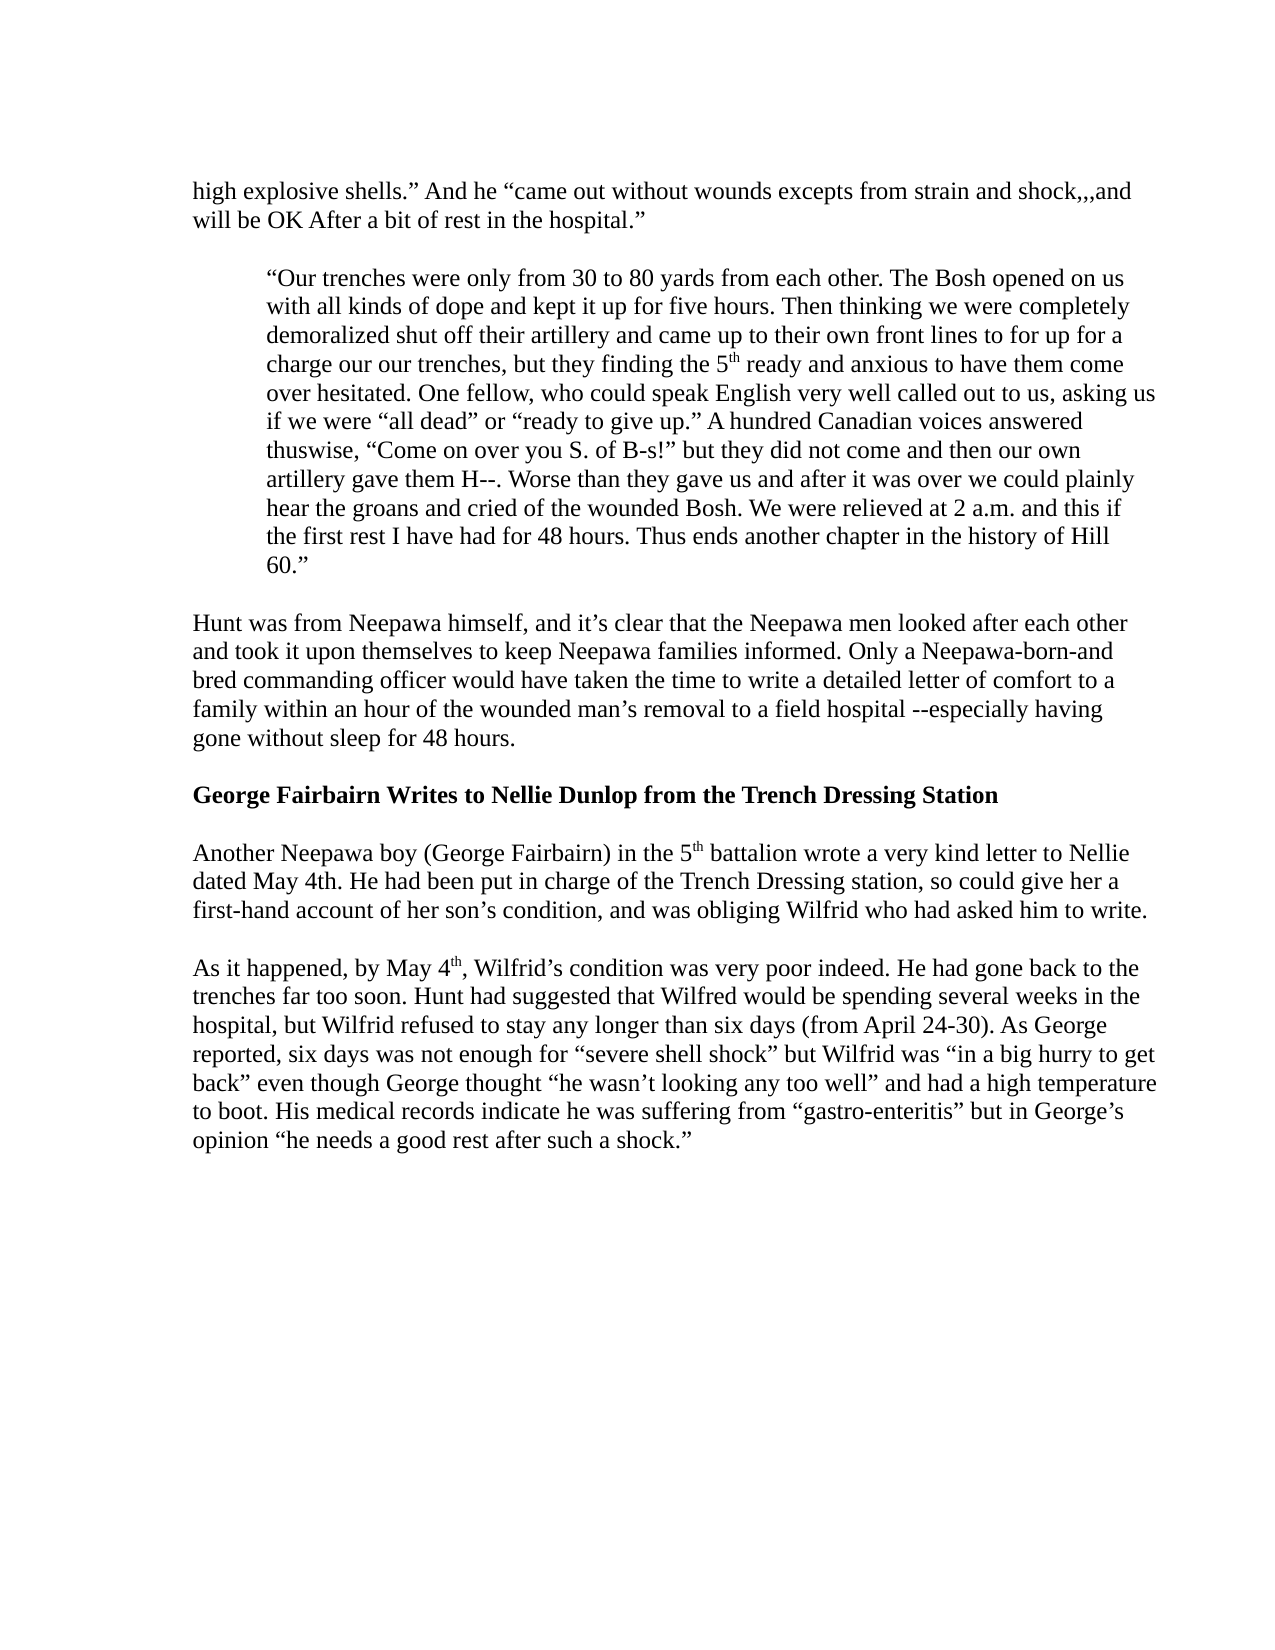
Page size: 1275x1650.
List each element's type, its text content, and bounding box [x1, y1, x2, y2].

text George Fairbairn Writes to Nellie Dunlop from the Trench Dressing Station [192, 780, 1158, 809]
text Hunt was from Neepawa himself, and it’s clear that the Neepawa men looked after each other and took it upon themselves to keep Neepawa families informed. Only a Neepawa-born-and bred commanding officer would have taken the time to write a detailed letter of comfort to a family within an hour of the wounded man’s removal to a field hospital --especially having gone without sleep for 48 hours. [192, 608, 1158, 751]
text Another Neepawa boy (George Fairbairn) in the 5th battalion wrote a very kind letter to Nellie dated May 4th. He had been put in charge of the Trench Dressing station, so could give her a first-hand account of her son’s condition, and was obliging Wilfrid who had asked him to write. [192, 838, 1158, 924]
text high explosive shells.” And he “came out without wounds excepts from strain and shock,,,and will be OK After a bit of rest in the hospital.” [192, 176, 1158, 234]
text As it happened, by May 4th, Wilfrid’s condition was very poor indeed. He had gone back to the trenches far too soon. Hunt had suggested that Wilfred would be spending several weeks in the hospital, but Wilfrid refused to stay any longer than six days (from April 24-30). As George reported, six days was not enough for “severe shell shock” but Wilfrid was “in a big hurry to get back” even though George thought “he wasn’t looking any too well” and had a high temperature to boot. His medical records indicate he was suffering from “gastro-enteritis” but in George’s opinion “he needs a good rest after such a shock.” [192, 953, 1158, 1154]
text “Our trenches were only from 30 to 80 yards from each other. The Bosh opened on us with all kinds of dope and kept it up for five hours. Then thinking we were completely demoralized shut off their artillery and came up to their own front lines to for up for a charge our our trenches, but they finding the 5th ready and anxious to have them come over hesitated. One fellow, who could speak English very well called out to us, asking us if we were “all dead” or “ready to give up.” A hundred Canadian voices answered thuswise, “Come on over you S. of B-s!” but they did not come and then our own artillery gave them H--. Worse than they gave us and after it was over we could plainly hear the groans and cried of the wounded Bosh. We were relieved at 2 a.m. and this if the first rest I have had for 48 hours. Thus ends another chapter in the history of Hill 60.” [266, 263, 1158, 579]
